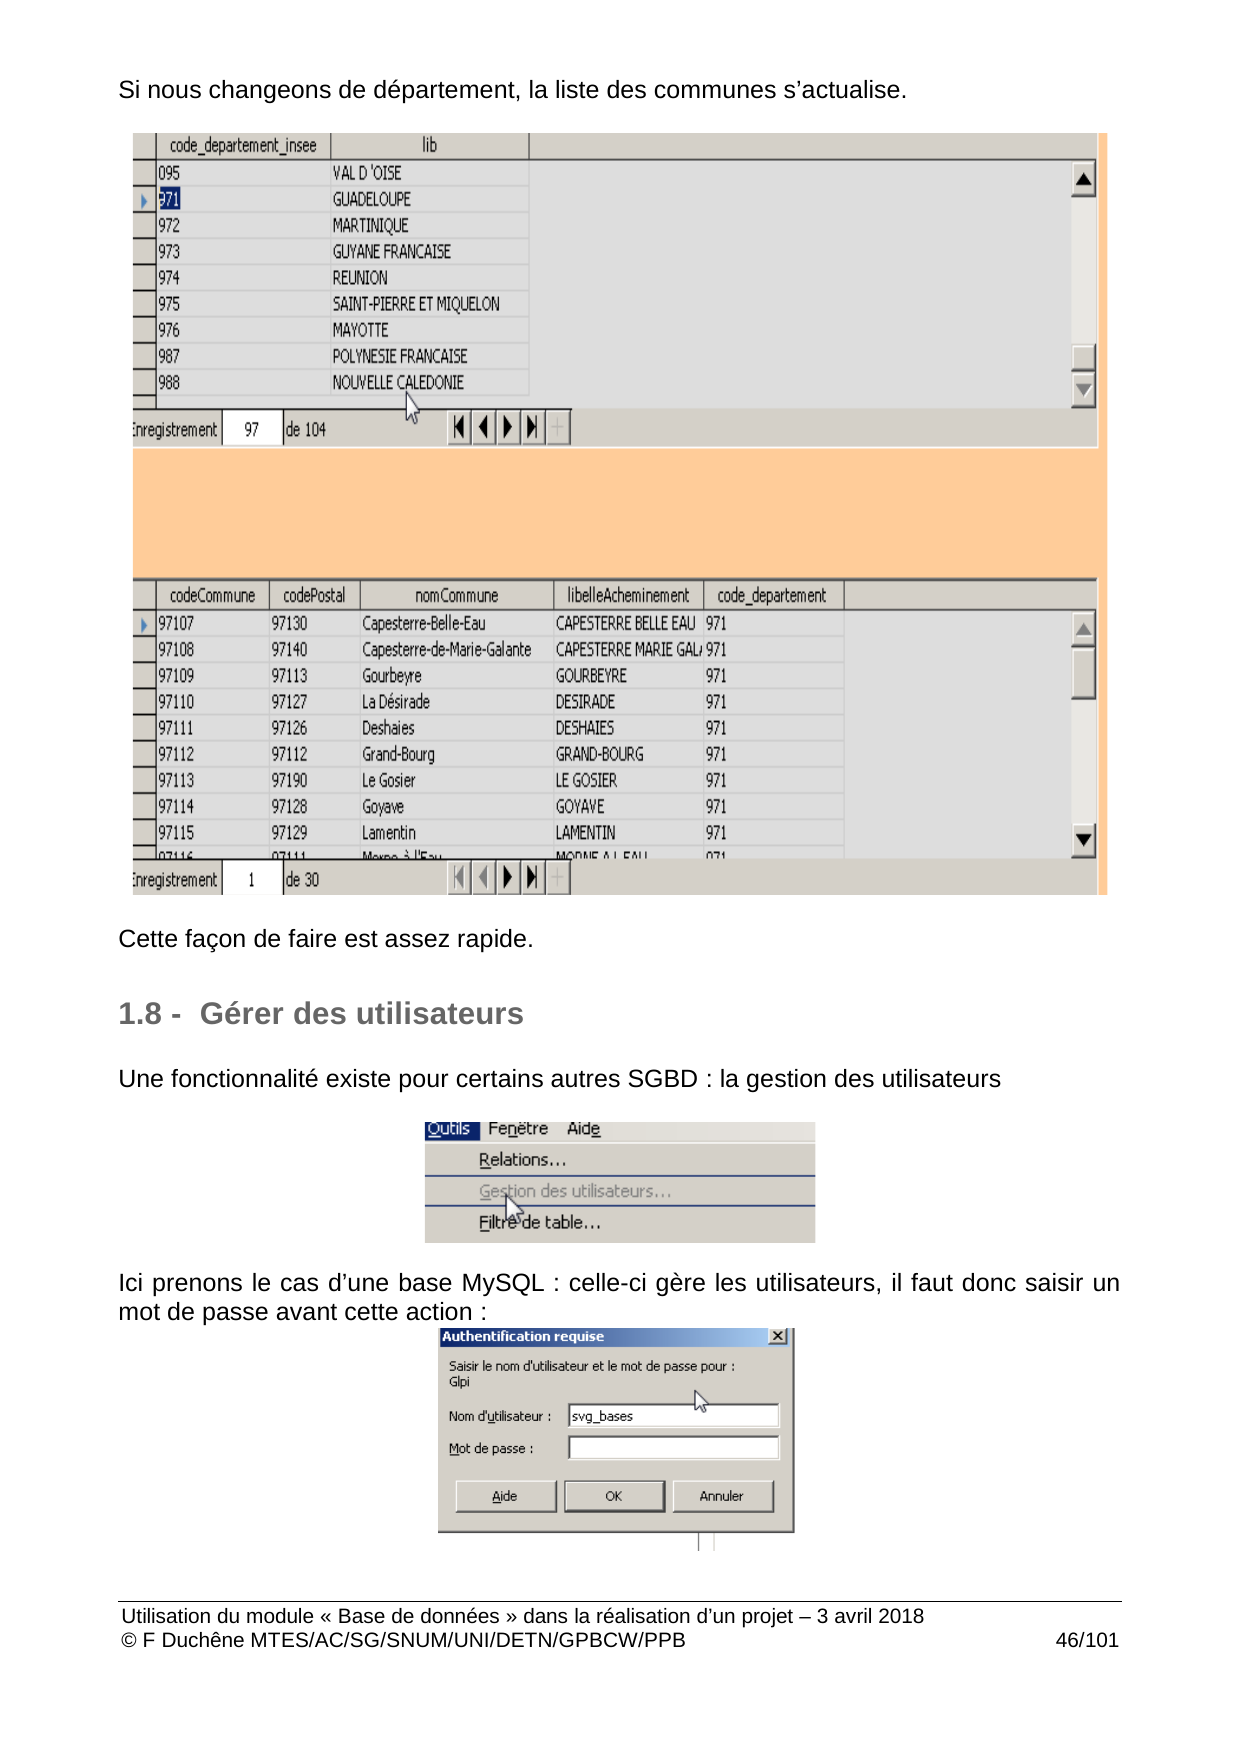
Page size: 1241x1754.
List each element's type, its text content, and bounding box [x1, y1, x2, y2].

picture [438, 1328, 803, 1551]
text Ici prenons le cas d’une base MySQL : celle-ci gère les utilisateurs, il faut donc saisir un mot de passe avant cette action : [118, 1267, 1122, 1326]
picture [424, 1122, 816, 1243]
text Cette façon de faire est assez rapide. [118, 924, 1122, 953]
text Si nous changeons de département, la liste des communes s’actualise. [118, 75, 1122, 104]
subtitle Gérer des utilisateurs [118, 995, 1122, 1031]
text Une fonctionnalité existe pour certains autres SGBD : la gestion des utilisateurs [118, 1064, 1122, 1093]
